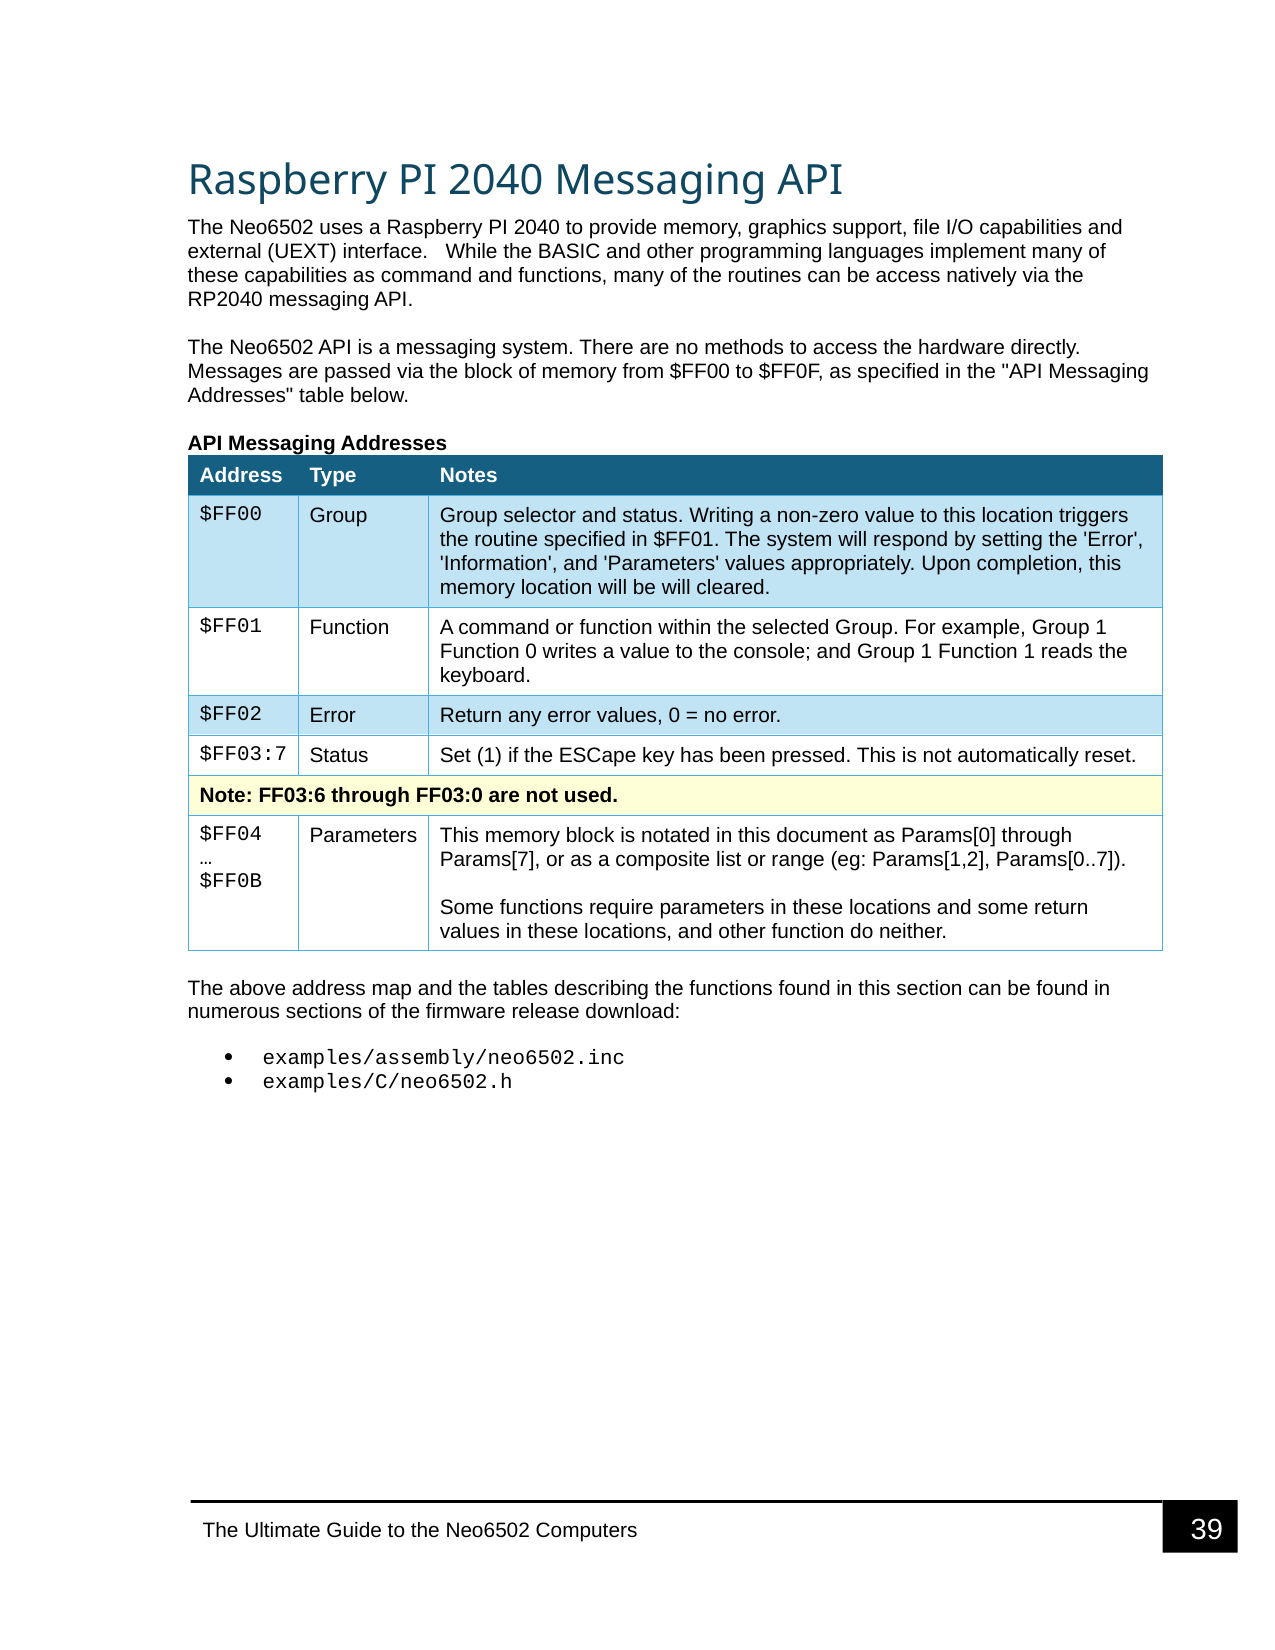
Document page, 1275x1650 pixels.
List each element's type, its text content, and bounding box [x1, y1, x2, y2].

table_cell Function [299, 608, 428, 694]
table_cell Note: FF03:6 through FF03:0 are not used. [189, 776, 1162, 814]
table_header Type [299, 456, 428, 495]
table_cell $FF00 [189, 496, 298, 607]
table_cell This memory block is notated in this document as Params[0] through Params[7], or as a composite list or range (eg: Params[1,2], Params[0..7]). Some functions require parameters in these locations and some return values in these locations, and other function do neither. [429, 816, 1162, 950]
table_cell Error [299, 696, 428, 734]
text API Messaging Addresses [187, 431, 1162, 455]
table_cell $FF03:7 [189, 736, 298, 774]
table_cell A command or function within the selected Group. For example, Group 1 Function 0 writes a value to the console; and Group 1 Function 1 reads the keyboard. [429, 608, 1162, 694]
subtitle Raspberry PI 2040 Messaging API [187, 150, 1162, 207]
table_header Address [189, 456, 298, 495]
table_cell Return any error values, 0 = no error. [429, 696, 1162, 734]
table_cell Parameters [299, 816, 428, 950]
text The Neo6502 uses a Raspberry PI 2040 to provide memory, graphics support, file I/O capabilities and external (UEXT) interface. While the BASIC and other programming languages implement many of these capabilities as command and functions, many of the routines can be access natively via the RP2040 messaging API. [187, 215, 1162, 311]
text The above address map and the tables describing the functions found in this section can be found in numerous sections of the firmware release download: [187, 975, 1162, 1023]
text The Neo6502 API is a messaging system. There are no methods to access the hardware directly. Messages are passed via the block of memory from $FF00 to $FF0F, as specified in the "API Messaging Addresses" table below. [187, 335, 1162, 407]
table_cell Status [299, 736, 428, 774]
table_cell Group [299, 496, 428, 607]
list examples/assembly/neo6502.inc [225, 1047, 1162, 1071]
table_cell $FF04 … $FF0B [189, 816, 298, 950]
table_cell Group selector and status. Writing a non-zero value to this location triggers the routine specified in $FF01. The system will respond by setting the 'Error', 'Information', and 'Parameters' values appropriately. Upon completion, this memory location will be will cleared. [429, 496, 1162, 607]
table_cell $FF02 [189, 696, 298, 734]
list examples/C/neo6502.h [225, 1071, 1162, 1094]
table_header Notes [429, 456, 1162, 495]
table_cell $FF01 [189, 608, 298, 694]
table_cell Set (1) if the ESCape key has been pressed. This is not automatically reset. [429, 736, 1162, 774]
